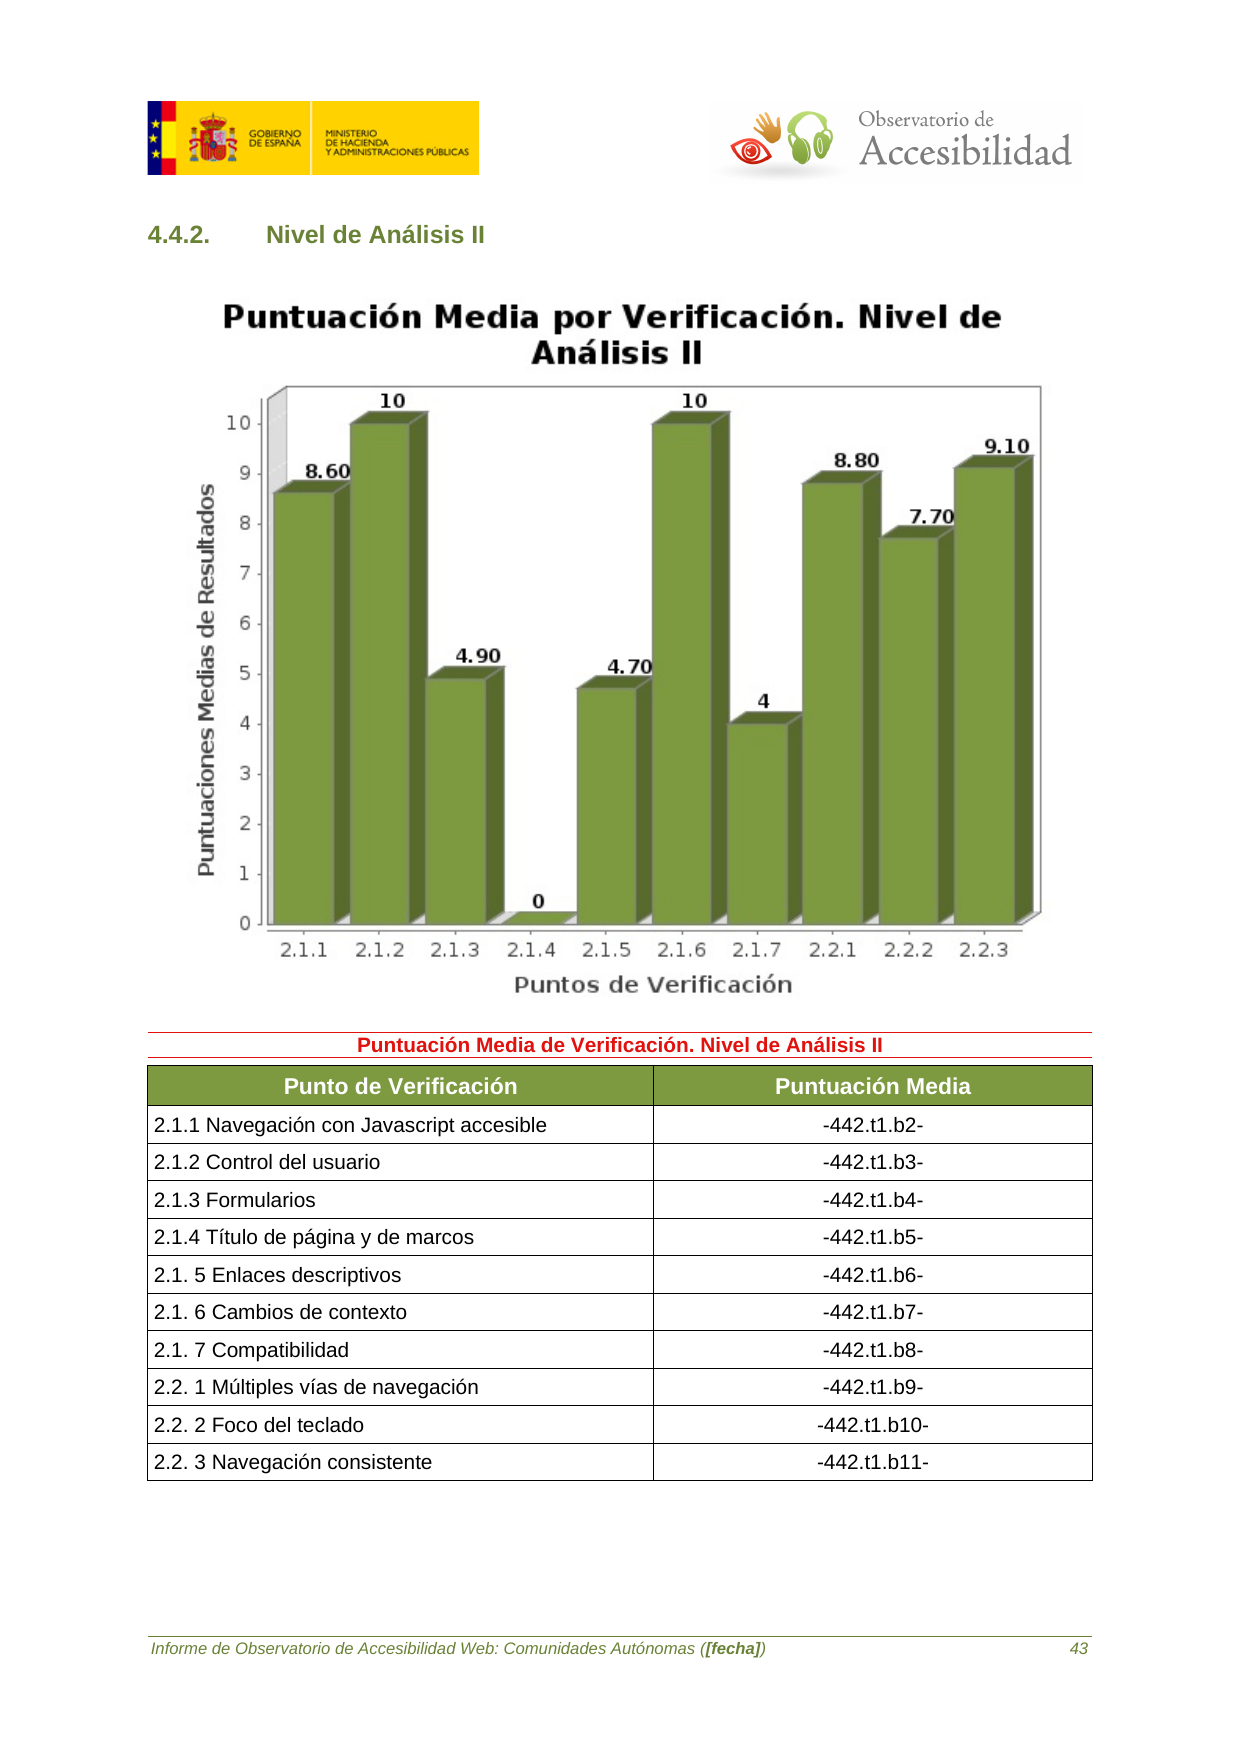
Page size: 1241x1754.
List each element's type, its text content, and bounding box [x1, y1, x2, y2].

table_cell -442.t1.b6- [654, 1256, 1092, 1293]
table_cell 2.1. 5 Enlaces descriptivos [148, 1256, 653, 1293]
table_cell -442.t1.b7- [654, 1294, 1092, 1330]
table_cell 2.1.3 Formularios [148, 1181, 653, 1218]
table_cell 2.1. 7 Compatibilidad [148, 1331, 653, 1368]
table_header Puntuación Media [654, 1066, 1092, 1105]
table_header Punto de Verificación [148, 1066, 653, 1105]
table_cell 2.1. 6 Cambios de contexto [148, 1294, 653, 1330]
subtitle Nivel de Análisis II [148, 220, 1092, 248]
table_cell -442.t1.b2- [654, 1106, 1092, 1143]
table_cell -442.t1.b3- [654, 1144, 1092, 1180]
text Puntuación Media de Verificación. Nivel de Análisis II [148, 1033, 1092, 1057]
table_cell 2.1.4 Título de página y de marcos [148, 1219, 653, 1255]
picture [175, 297, 1059, 1007]
table_cell -442.t1.b4- [654, 1181, 1092, 1218]
table_cell -442.t1.b11- [654, 1444, 1092, 1480]
table_cell 2.2. 2 Foco del teclado [148, 1406, 653, 1443]
picture [147, 101, 479, 175]
table_cell 2.1.1 Navegación con Javascript accesible [148, 1106, 653, 1143]
table_cell -442.t1.b8- [654, 1331, 1092, 1368]
picture [710, 102, 1086, 185]
table_cell -442.t1.b9- [654, 1369, 1092, 1405]
table_cell -442.t1.b5- [654, 1219, 1092, 1255]
table_cell -442.t1.b10- [654, 1406, 1092, 1443]
table_cell 2.2. 3 Navegación consistente [148, 1444, 653, 1480]
table_cell 2.1.2 Control del usuario [148, 1144, 653, 1180]
table_cell 2.2. 1 Múltiples vías de navegación [148, 1369, 653, 1405]
